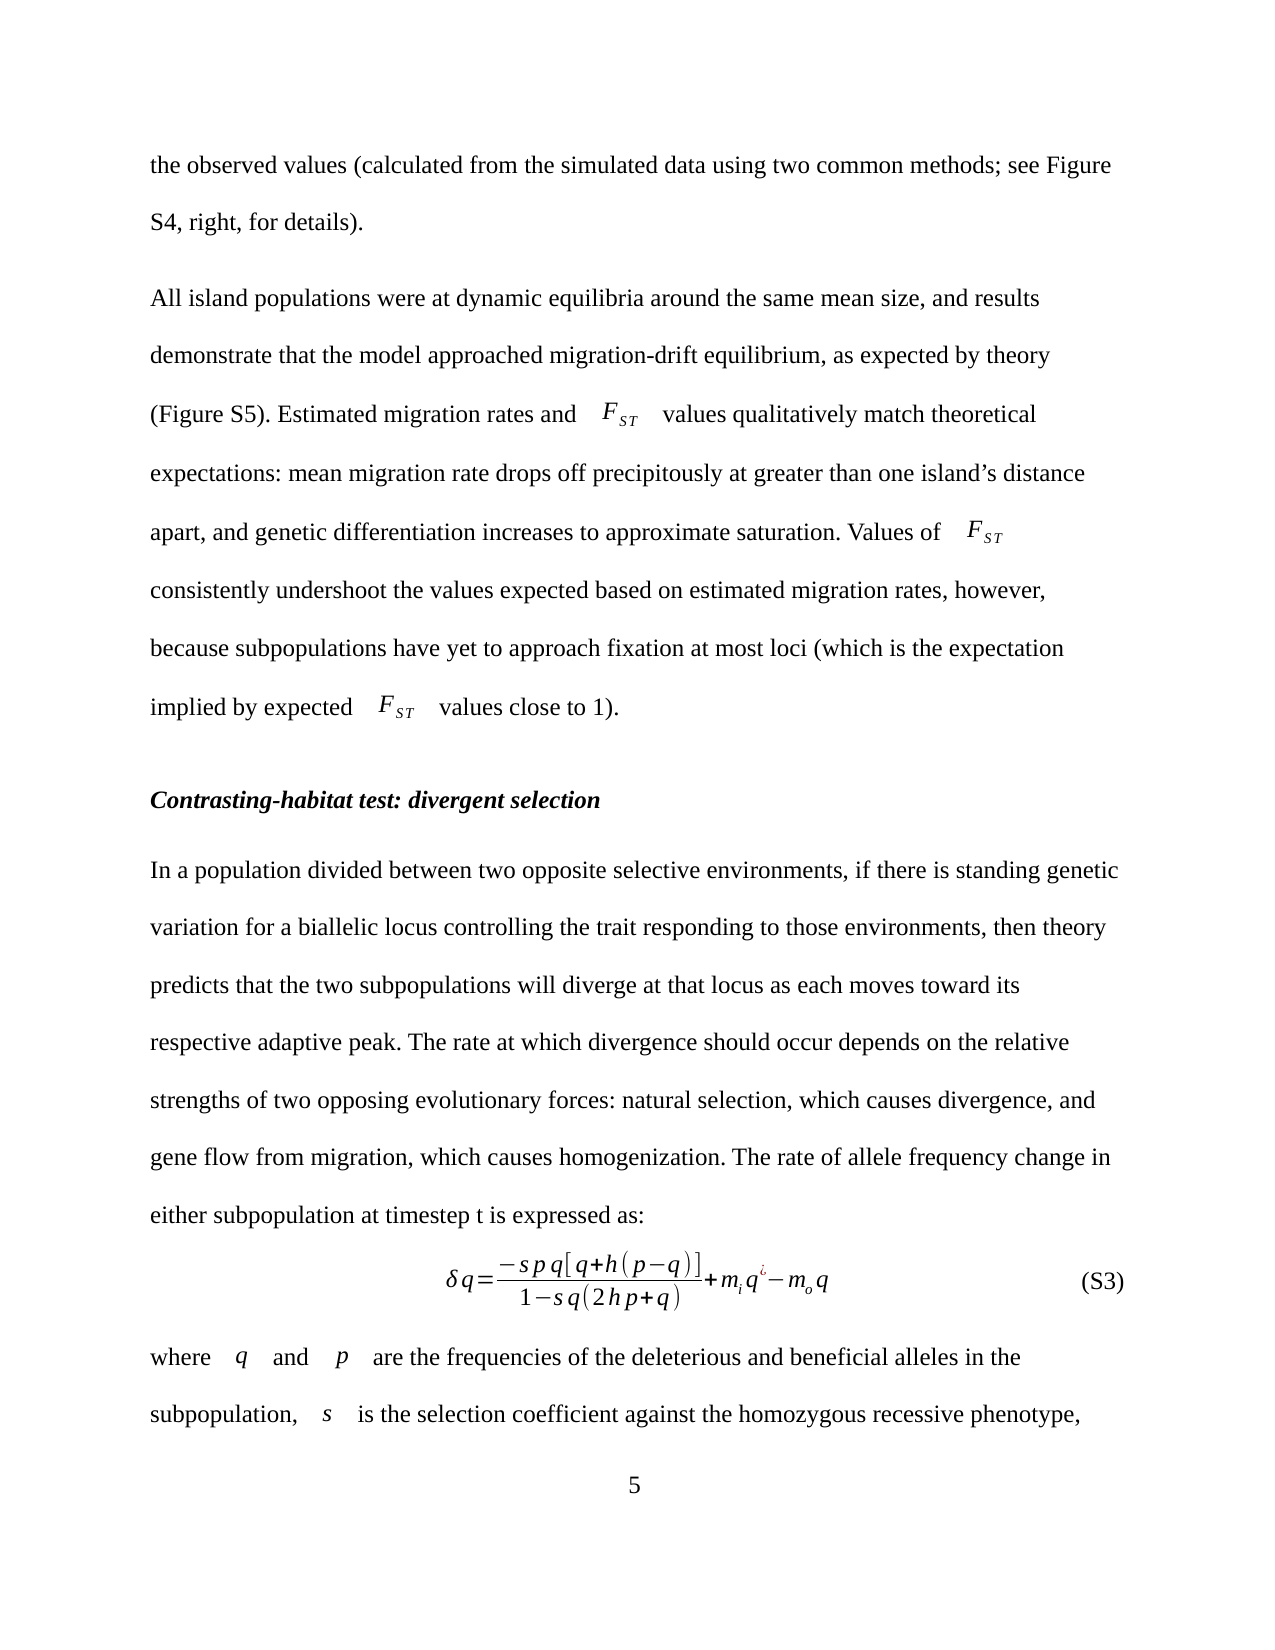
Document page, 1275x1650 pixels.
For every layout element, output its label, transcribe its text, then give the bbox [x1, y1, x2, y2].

text (S3) [150, 1266, 1125, 1295]
text the observed values (calculated from the simulated data using two common methods; see Figure S4, right, for details). [150, 150, 1125, 236]
subtitle Contrasting-habitat test: divergent selection [150, 785, 1125, 813]
text where and are the frequencies of the deleterious and beneficial alleles in the subpopulation, is the selection coefficient against the homozygous recessive phenotype, is the degree of dominance of the recessive allele, and are the migration rates into and out of the subpopulation being analyzed, and is the frequency of the recessive allele in the alternative subpopulation (Hartl and Clark, 2007). [150, 1342, 1125, 1428]
text In a population divided between two opposite selective environments, if there is standing genetic variation for a biallelic locus controlling the trait responding to those environments, then theory predicts that the two subpopulations will diverge at that locus as each moves toward its respective adaptive peak. The rate at which divergence should occur depends on the relative strengths of two opposing evolutionary forces: natural selection, which causes divergence, and gene flow from migration, which causes homogenization. The rate of allele frequency change in either subpopulation at timestep t is expressed as: [150, 855, 1125, 1228]
text All island populations were at dynamic equilibria around the same mean size, and results demonstrate that the model approached migration-drift equilibrium, as expected by theory (Figure S5). Estimated migration rates and values qualitatively match theoretical expectations: mean migration rate drops off precipitously at greater than one island’s distance apart, and genetic differentiation increases to approximate saturation. Values of consistently undershoot the values expected based on estimated migration rates, however, because subpopulations have yet to approach fixation at most loci (which is the expectation implied by expected values close to 1). [150, 283, 1125, 722]
